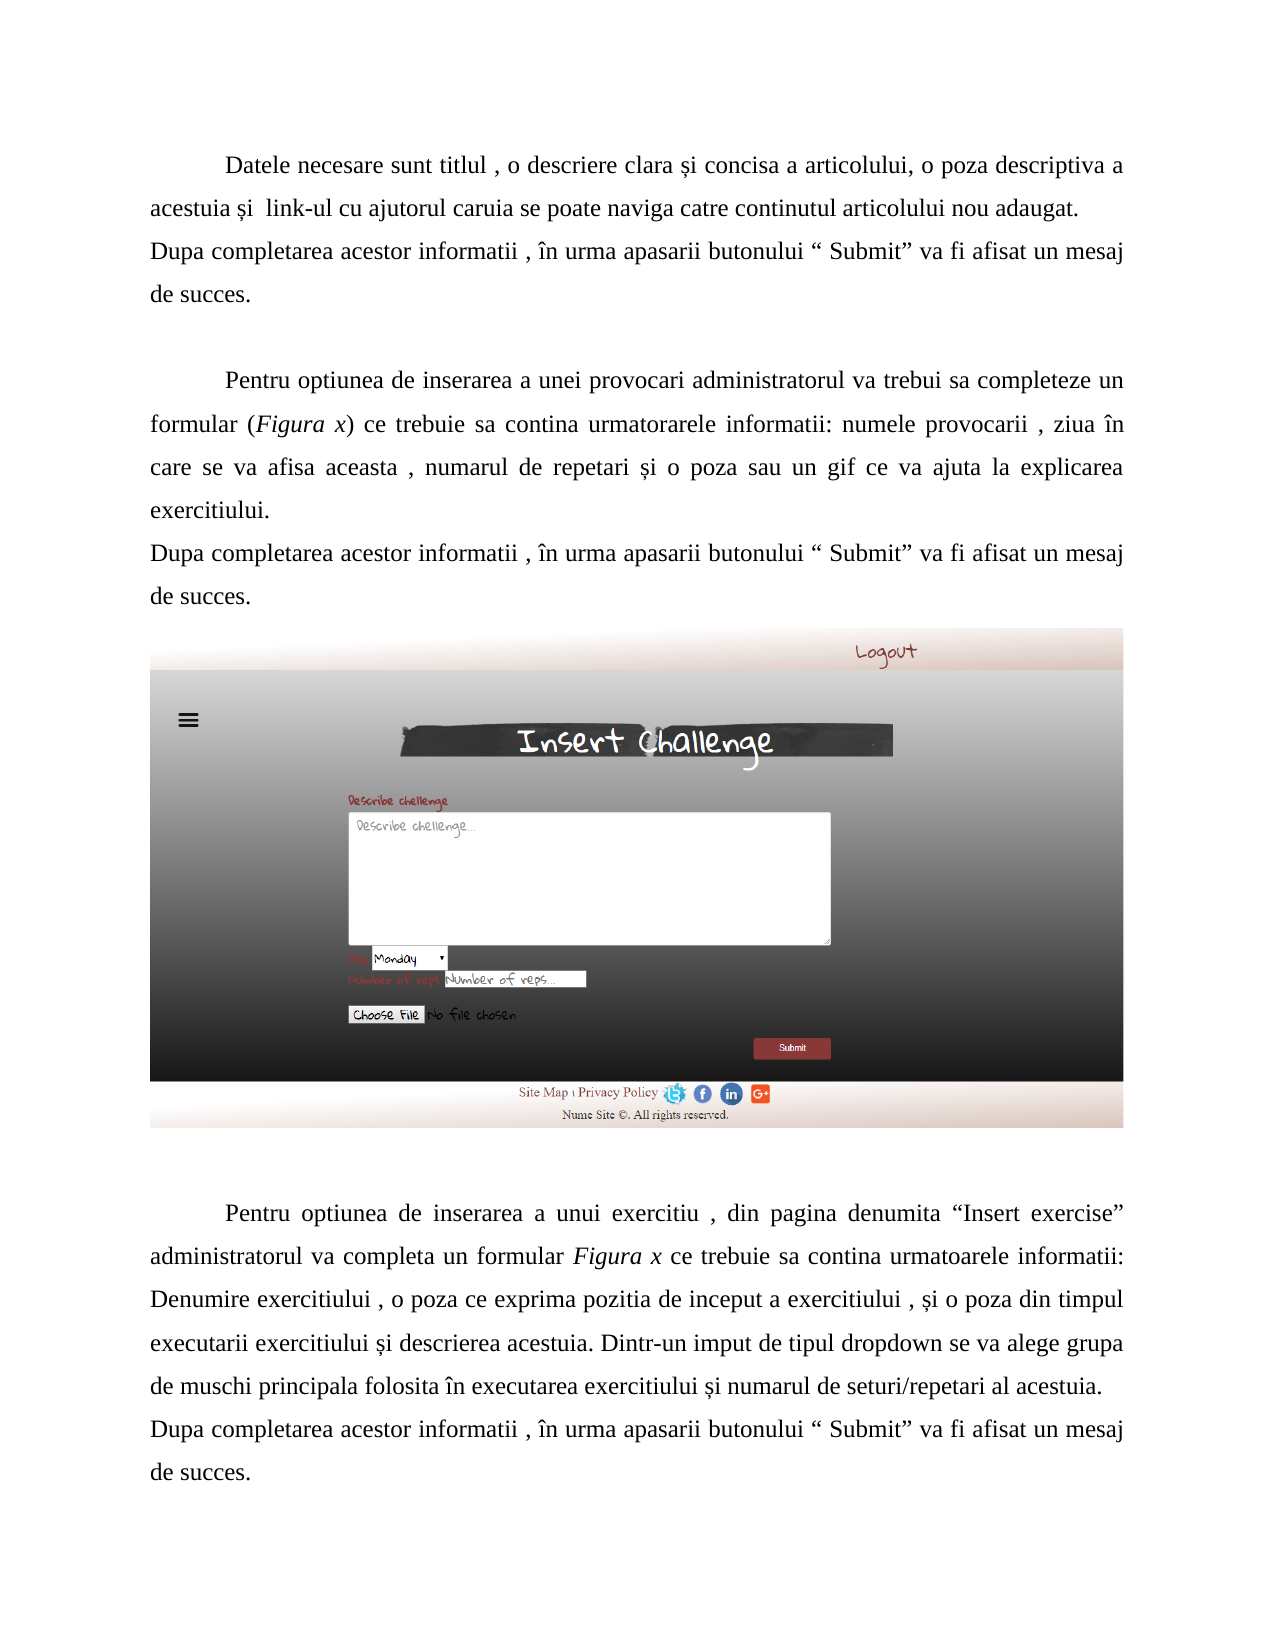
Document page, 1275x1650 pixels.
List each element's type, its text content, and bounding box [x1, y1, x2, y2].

text Pentru optiunea de inserarea a unui exercitiu , din pagina denumita “Insert exercise” administratorul va completa un formular Figura x ce trebuie sa contina urmatoarele informatii: Denumire exercitiului , o poza ce exprima pozitia de inceput a exercitiului , și o poza din timpul executarii exercitiului și descrierea acestuia. Dintr-un imput de tipul dropdown se va alege grupa de muschi principala folosita în executarea exercitiului și numarul de seturi/repetari al acestuia. [150, 1198, 1125, 1399]
text Dupa completarea acestor informatii , în urma apasarii butonului “ Submit” va fi afisat un mesaj de succes. [150, 236, 1125, 308]
picture [150, 628, 1124, 1128]
text Datele necesare sunt titlul , o descriere clara și concisa a articolului, o poza descriptiva a acestuia și link-ul cu ajutorul caruia se poate naviga catre continutul articolului nou adaugat. [150, 150, 1125, 222]
text Dupa completarea acestor informatii , în urma apasarii butonului “ Submit” va fi afisat un mesaj de succes. [150, 1414, 1125, 1486]
text Dupa completarea acestor informatii , în urma apasarii butonului “ Submit” va fi afisat un mesaj de succes. [150, 538, 1125, 610]
text Pentru optiunea de inserarea a unei provocari administratorul va trebui sa completeze un formular (Figura x) ce trebuie sa contina urmatorarele informatii: numele provocarii , ziua în care se va afisa aceasta , numarul de repetari și o poza sau un gif ce va ajuta la explicarea exercitiului. [150, 366, 1125, 524]
